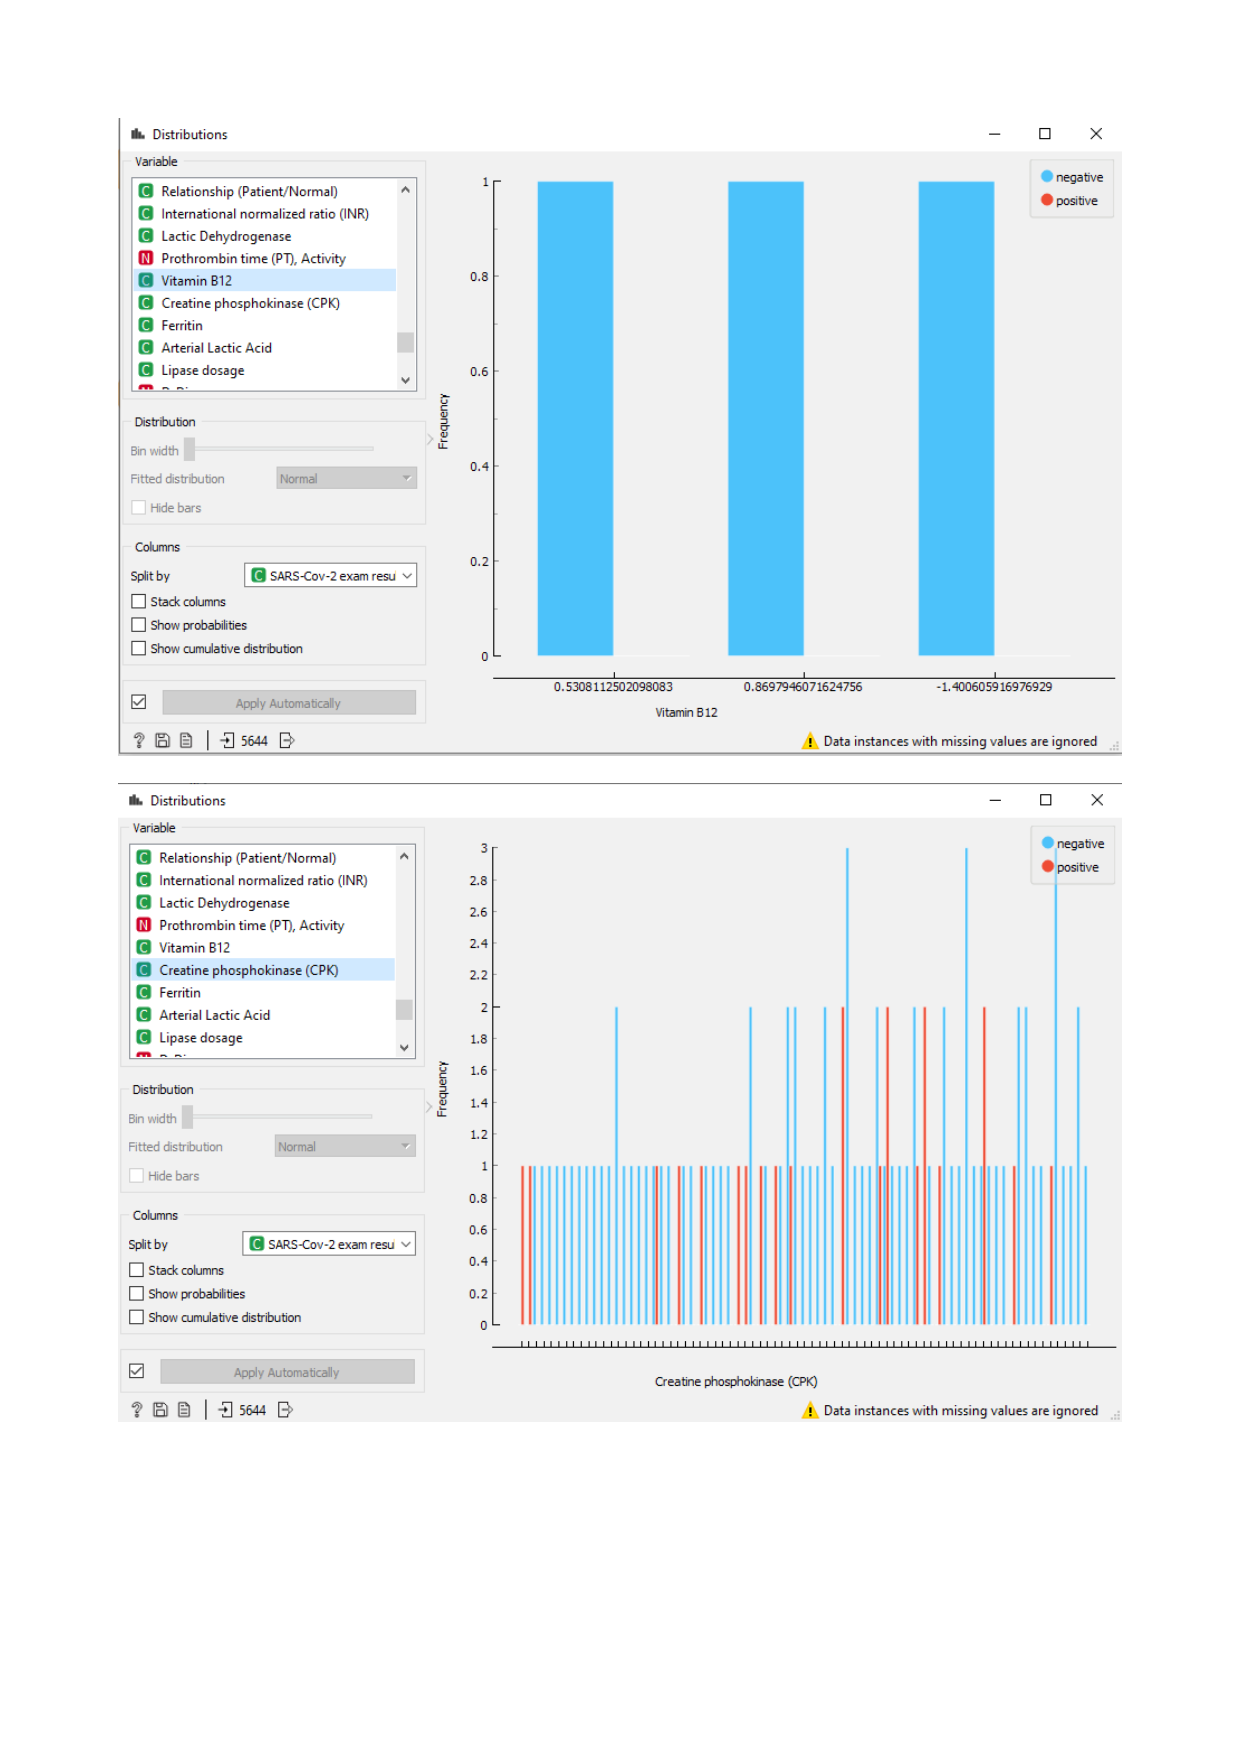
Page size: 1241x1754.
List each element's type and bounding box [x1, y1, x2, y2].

picture [118, 783, 1122, 1422]
picture [118, 118, 1122, 756]
